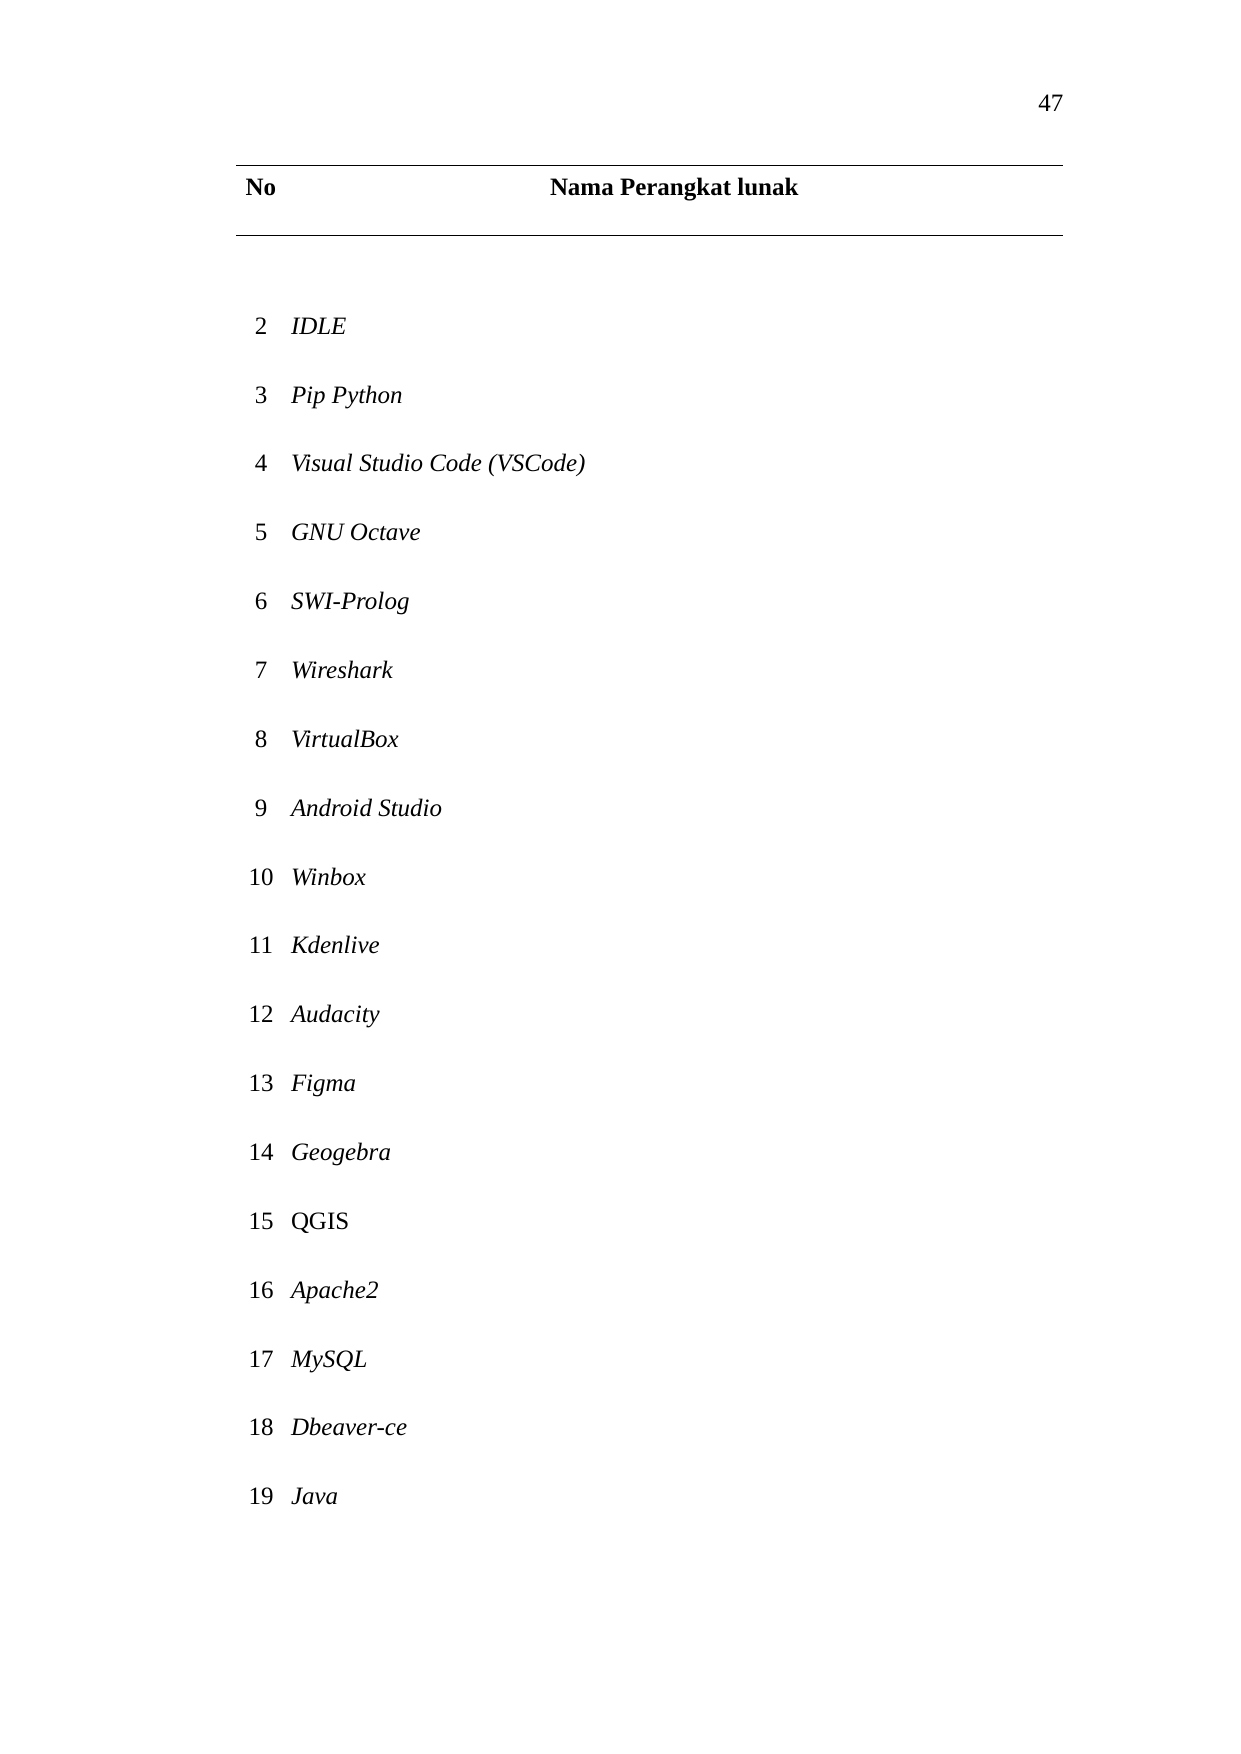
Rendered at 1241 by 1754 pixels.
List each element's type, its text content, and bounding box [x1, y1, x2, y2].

table_cell [236, 236, 285, 305]
table_cell 17 [236, 1338, 285, 1407]
table_cell 19 [236, 1476, 285, 1544]
table_cell Wireshark [285, 649, 1063, 718]
table_cell 8 [236, 718, 285, 787]
table_cell Audacity [285, 994, 1063, 1062]
table_cell Pip Python [285, 374, 1063, 443]
table_cell Winbox [285, 856, 1063, 925]
table_cell 3 [236, 374, 285, 443]
table_cell Geogebra [285, 1131, 1063, 1200]
table_cell Java [285, 1476, 1063, 1544]
table_cell IDLE [285, 305, 1063, 374]
table_cell 13 [236, 1063, 285, 1131]
table_header Nama Perangkat lunak [285, 166, 1063, 235]
table_cell 10 [236, 856, 285, 925]
table_header No [236, 166, 285, 235]
table_cell 4 [236, 443, 285, 512]
table_cell 18 [236, 1407, 285, 1476]
table_cell Android Studio [285, 787, 1063, 856]
table_cell 14 [236, 1131, 285, 1200]
table_cell SWI-Prolog [285, 581, 1063, 649]
table_cell Figma [285, 1063, 1063, 1131]
table_cell Visual Studio Code (VSCode) [285, 443, 1063, 512]
table_cell 9 [236, 787, 285, 856]
table_cell 15 [236, 1200, 285, 1269]
table_cell 11 [236, 925, 285, 994]
table_cell 7 [236, 649, 285, 718]
table_cell 12 [236, 994, 285, 1062]
table_cell 2 [236, 305, 285, 374]
table_cell MySQL [285, 1338, 1063, 1407]
table_cell [285, 236, 1063, 305]
table_cell 16 [236, 1269, 285, 1338]
table_cell VirtualBox [285, 718, 1063, 787]
table_cell Kdenlive [285, 925, 1063, 994]
table_cell 6 [236, 581, 285, 649]
table_cell GNU Octave [285, 512, 1063, 581]
table_cell 5 [236, 512, 285, 581]
table_cell Dbeaver-ce [285, 1407, 1063, 1476]
table_cell Apache2 [285, 1269, 1063, 1338]
table_cell QGIS [285, 1200, 1063, 1269]
